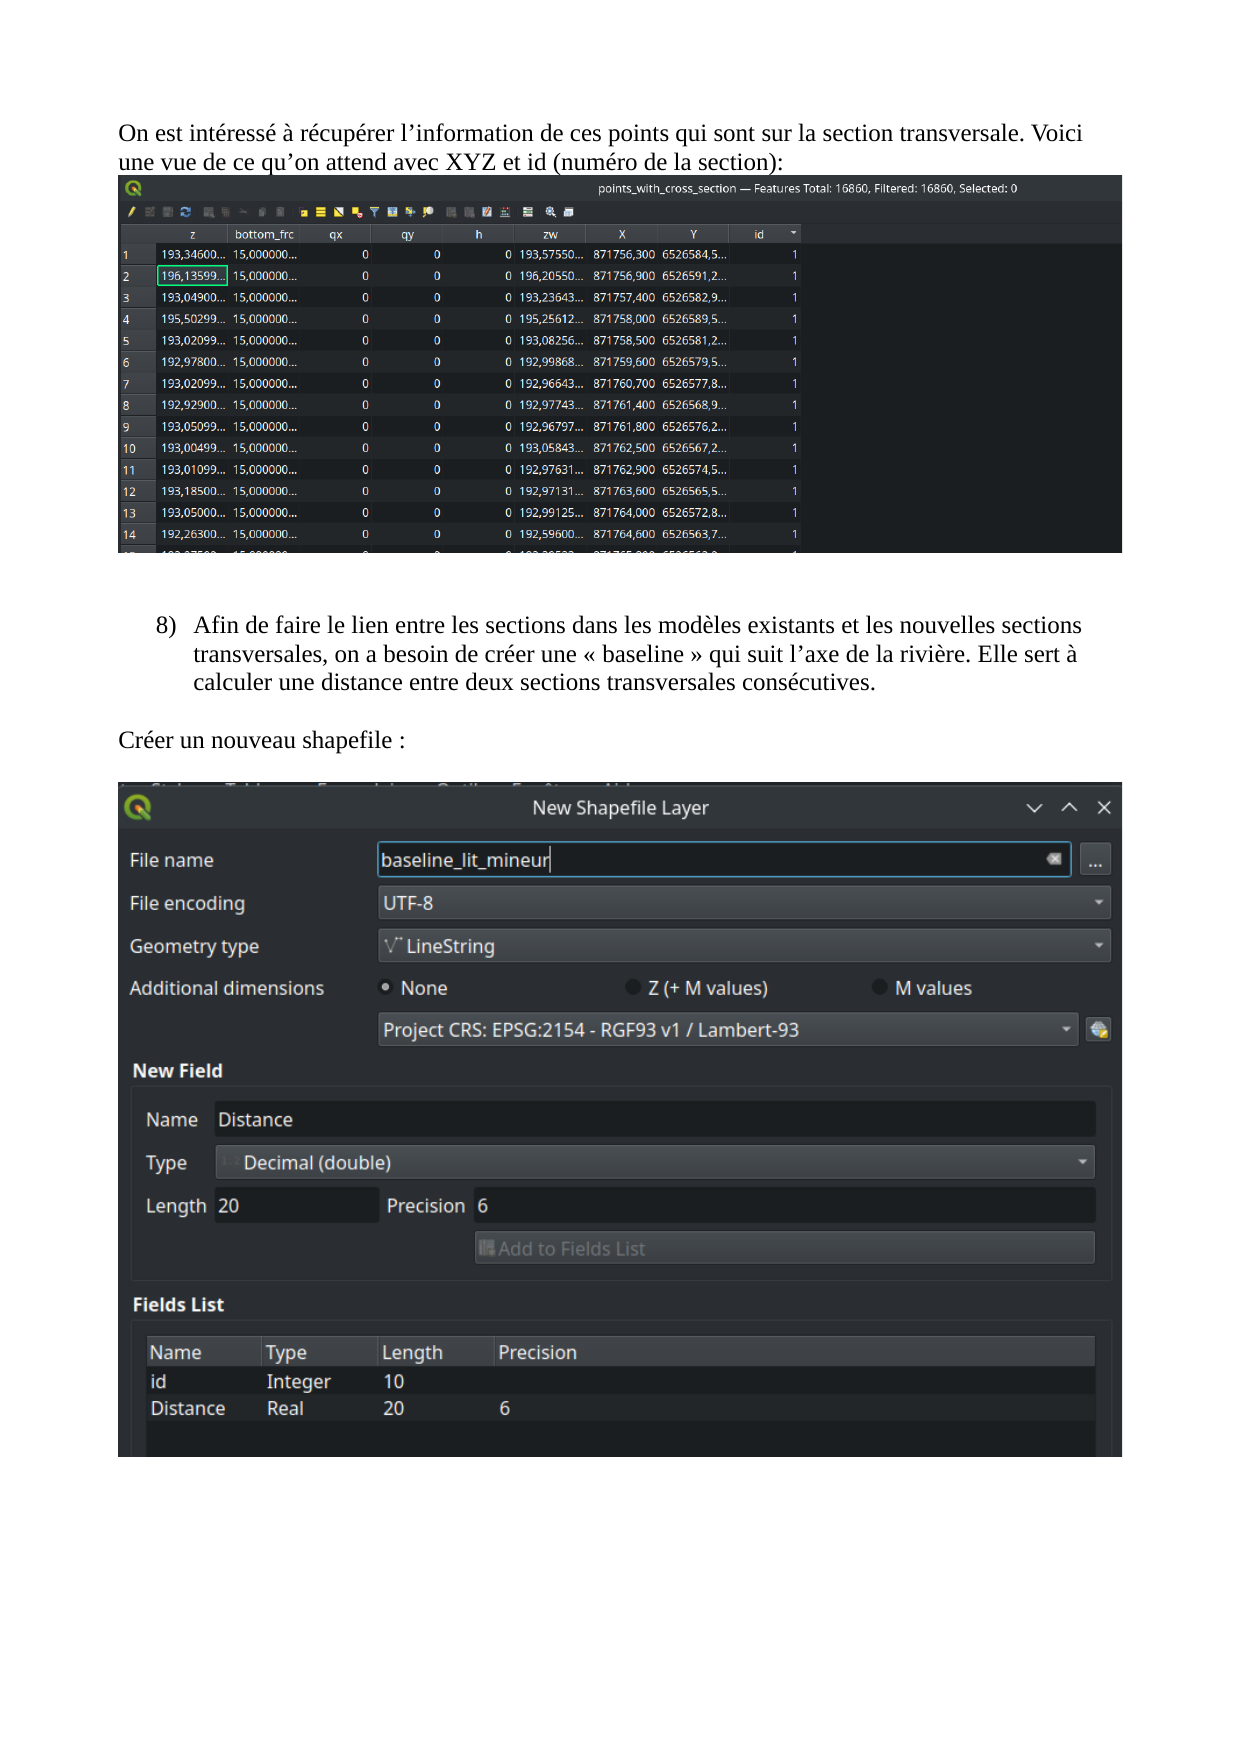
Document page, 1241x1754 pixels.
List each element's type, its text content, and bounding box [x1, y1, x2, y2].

text Créer un nouveau shapefile : [118, 725, 1122, 754]
picture [118, 782, 1123, 1457]
text On est intéressé à récupérer l’information de ces points qui sont sur la section transversale. Voici une vue de ce qu’on attend avec XYZ et id (numéro de la section): [118, 118, 1122, 175]
list Afin de faire le lien entre les sections dans les modèles existants et les nouvelles sections transversales, on a besoin de créer une « baseline » qui suit l’axe de la rivière. Elle sert à calculer une distance entre deux sections transversales consécutives. [156, 610, 1122, 696]
picture [118, 175, 1123, 553]
